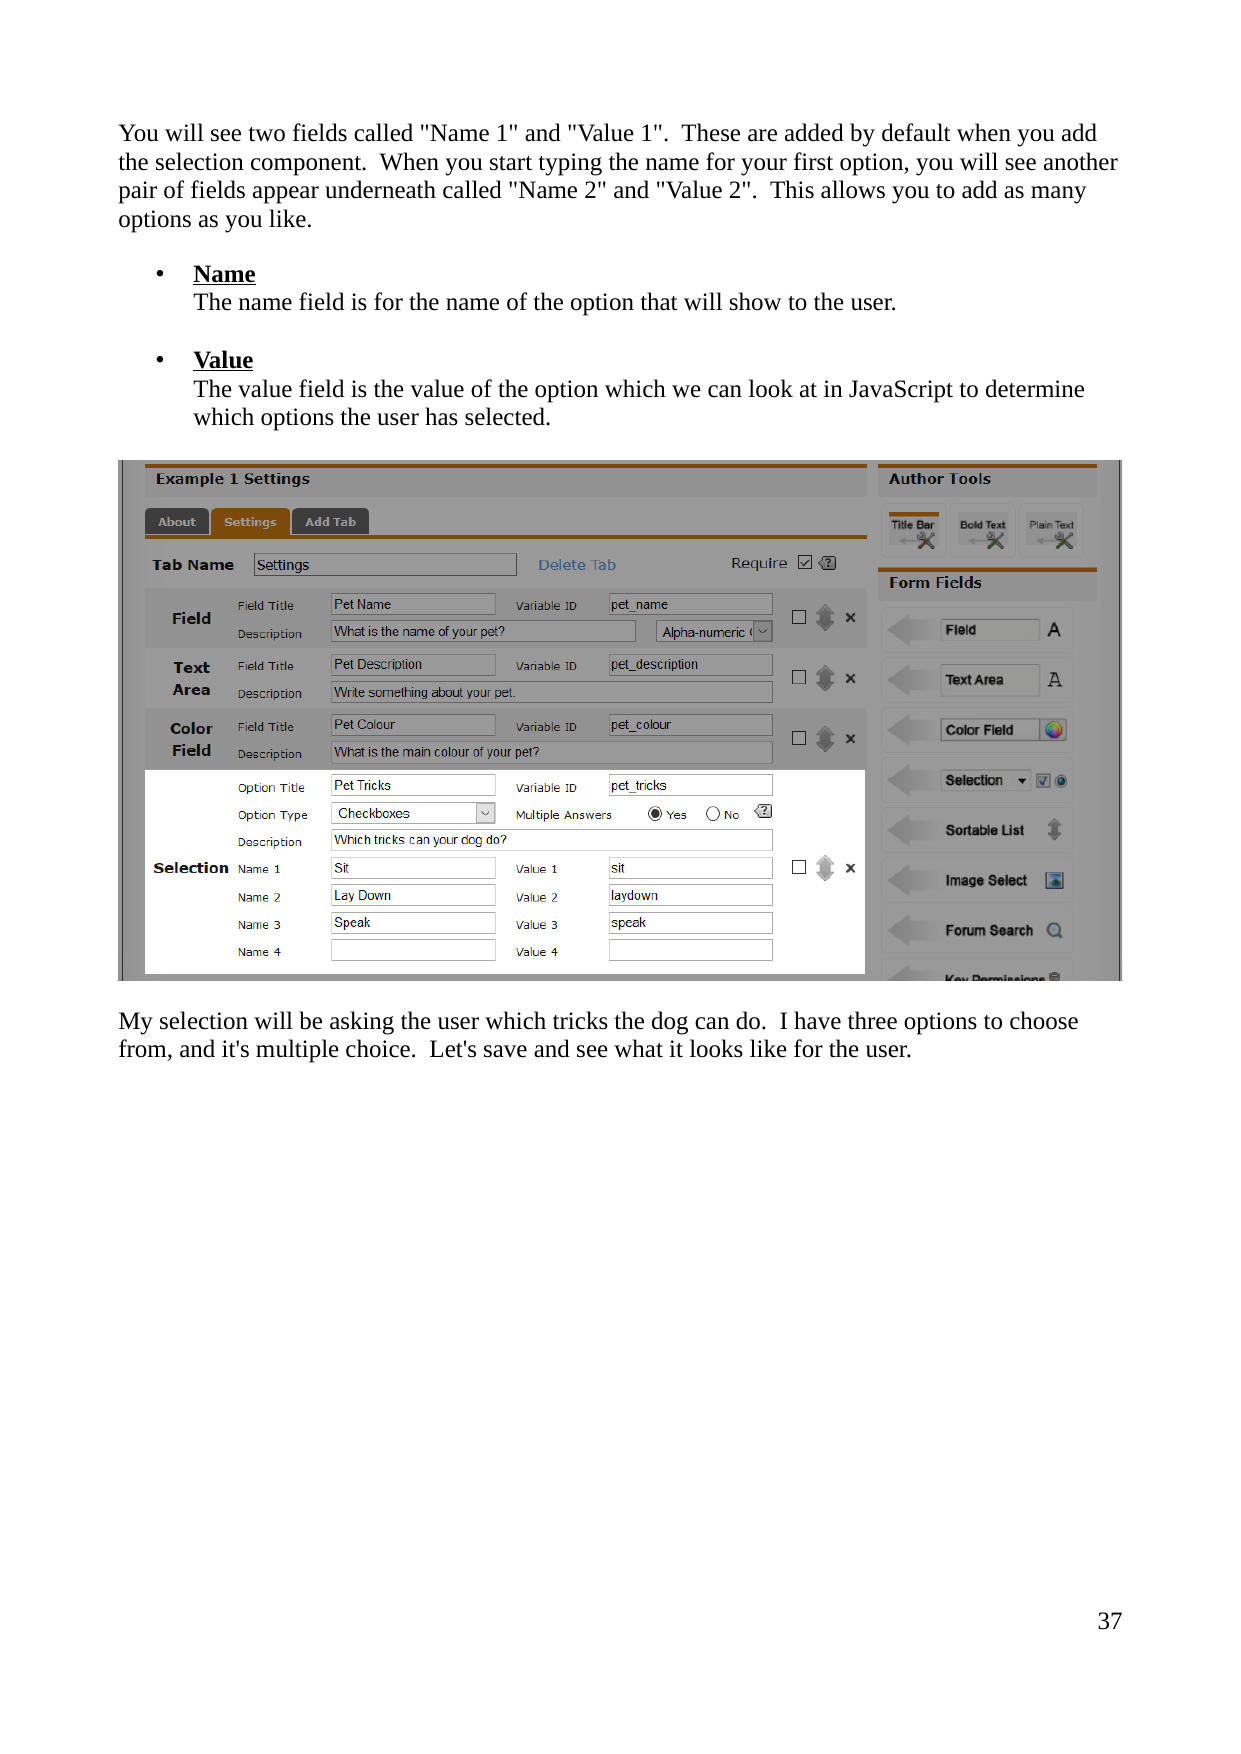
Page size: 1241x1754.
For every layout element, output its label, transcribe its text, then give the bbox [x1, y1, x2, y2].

list Value The value field is the value of the option which we can look at in JavaScript to determine which options the user has selected. [156, 345, 1122, 460]
text You will see two fields called "Name 1" and "Value 1". These are added by default when you add the selection component. When you start typing the name for your first option, you will see another pair of fields appear underneath called "Name 2" and "Value 2". This allows you to add as many options as you like. [118, 118, 1122, 233]
picture [118, 460, 1123, 981]
text My selection will be asking the user which tricks the dog can do. I have three options to choose from, and it's multiple choice. Let's save and see what it looks like for the user. [118, 1006, 1122, 1063]
list Name The name field is for the name of the option that will show to the user. [156, 259, 1122, 345]
